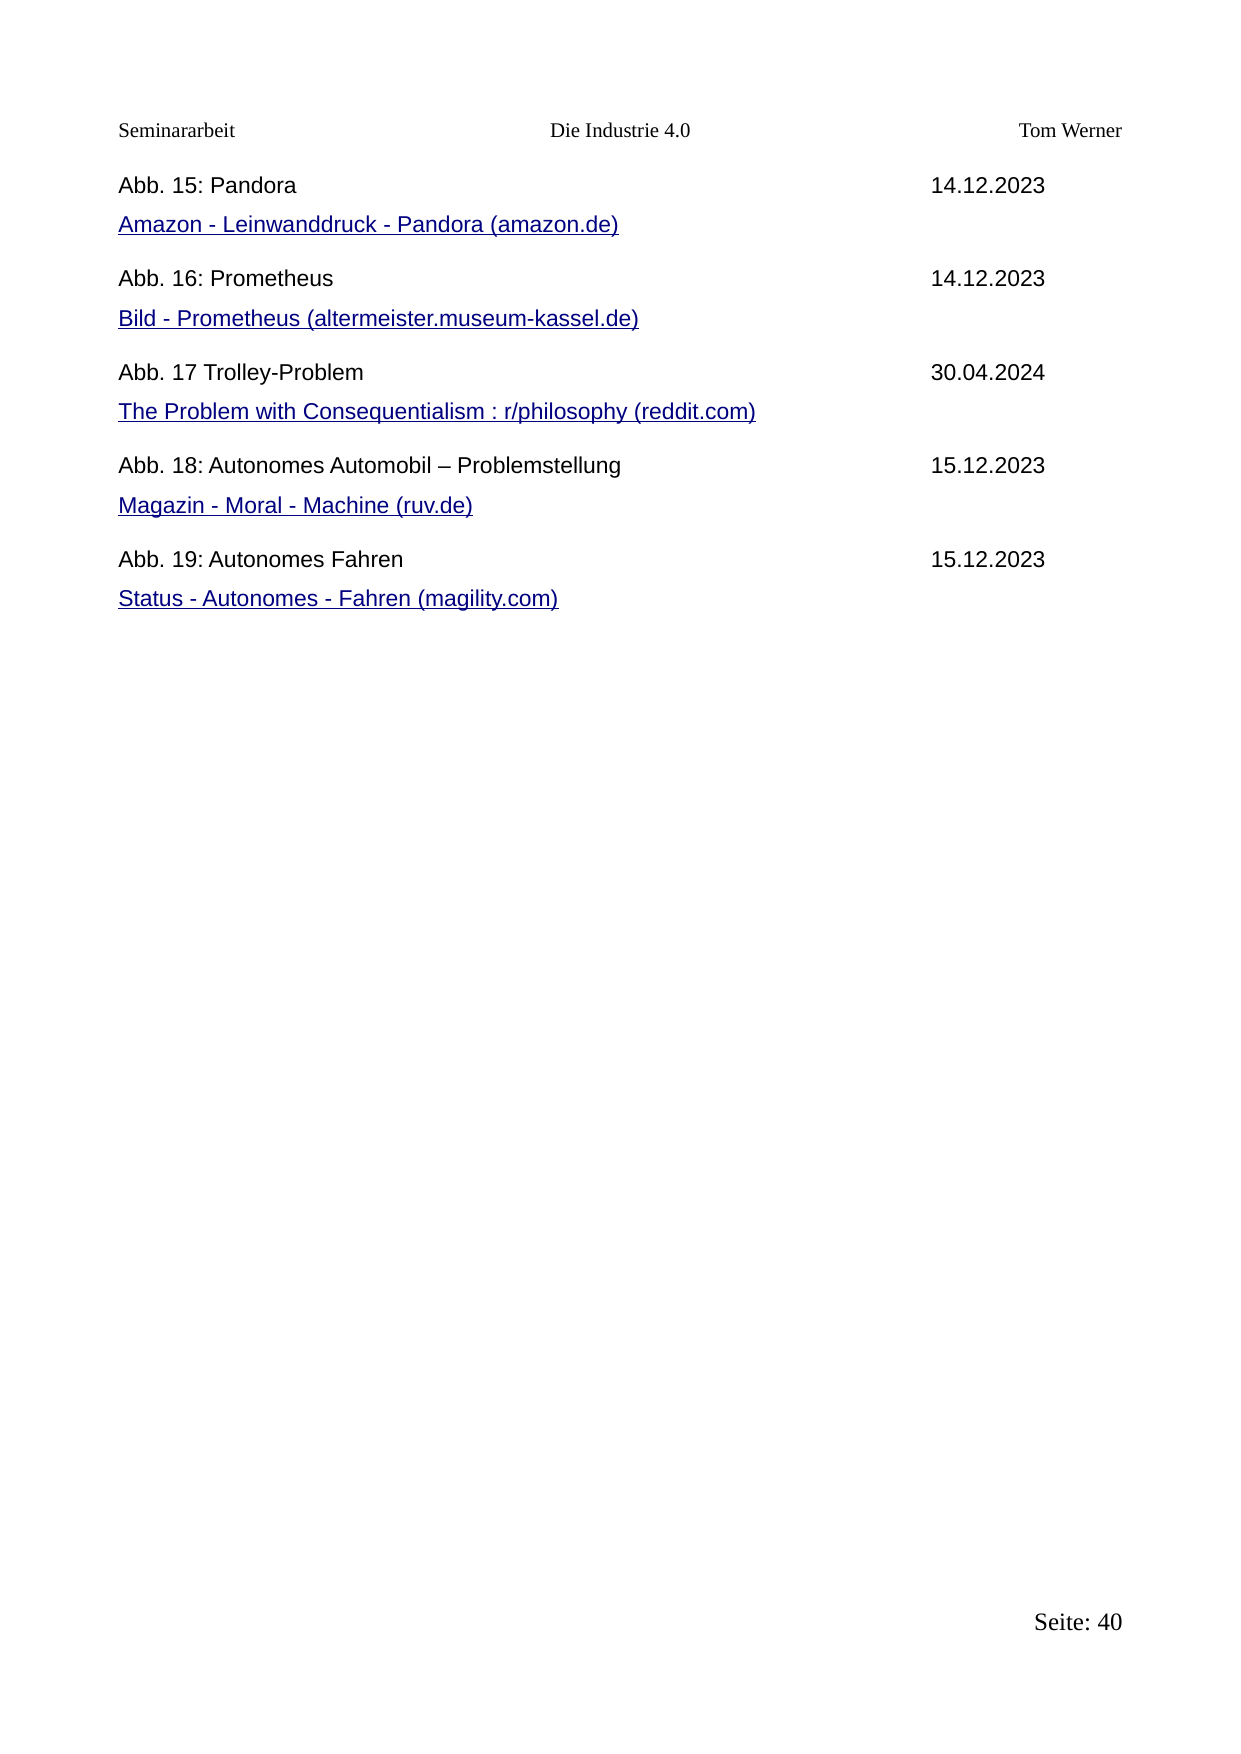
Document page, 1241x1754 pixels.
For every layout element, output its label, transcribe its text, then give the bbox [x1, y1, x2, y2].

text Abb. 15: Pandora 14.12.2023 Amazon - Leinwanddruck - Pandora (amazon.de) [118, 172, 1122, 237]
text Abb. 18: Autonomes Automobil – Problemstellung 15.12.2023 Magazin - Moral - Machine (ruv.de) [118, 452, 1122, 518]
text Abb. 17 Trolley-Problem 30.04.2024 The Problem with Consequentialism : r/philosophy (reddit.com) [118, 359, 1122, 424]
text Abb. 16: Prometheus 14.12.2023 Bild - Prometheus (altermeister.museum-kassel.de) [118, 265, 1122, 331]
text Abb. 19: Autonomes Fahren 15.12.2023 Status - Autonomes - Fahren (magility.com) [118, 546, 1122, 612]
